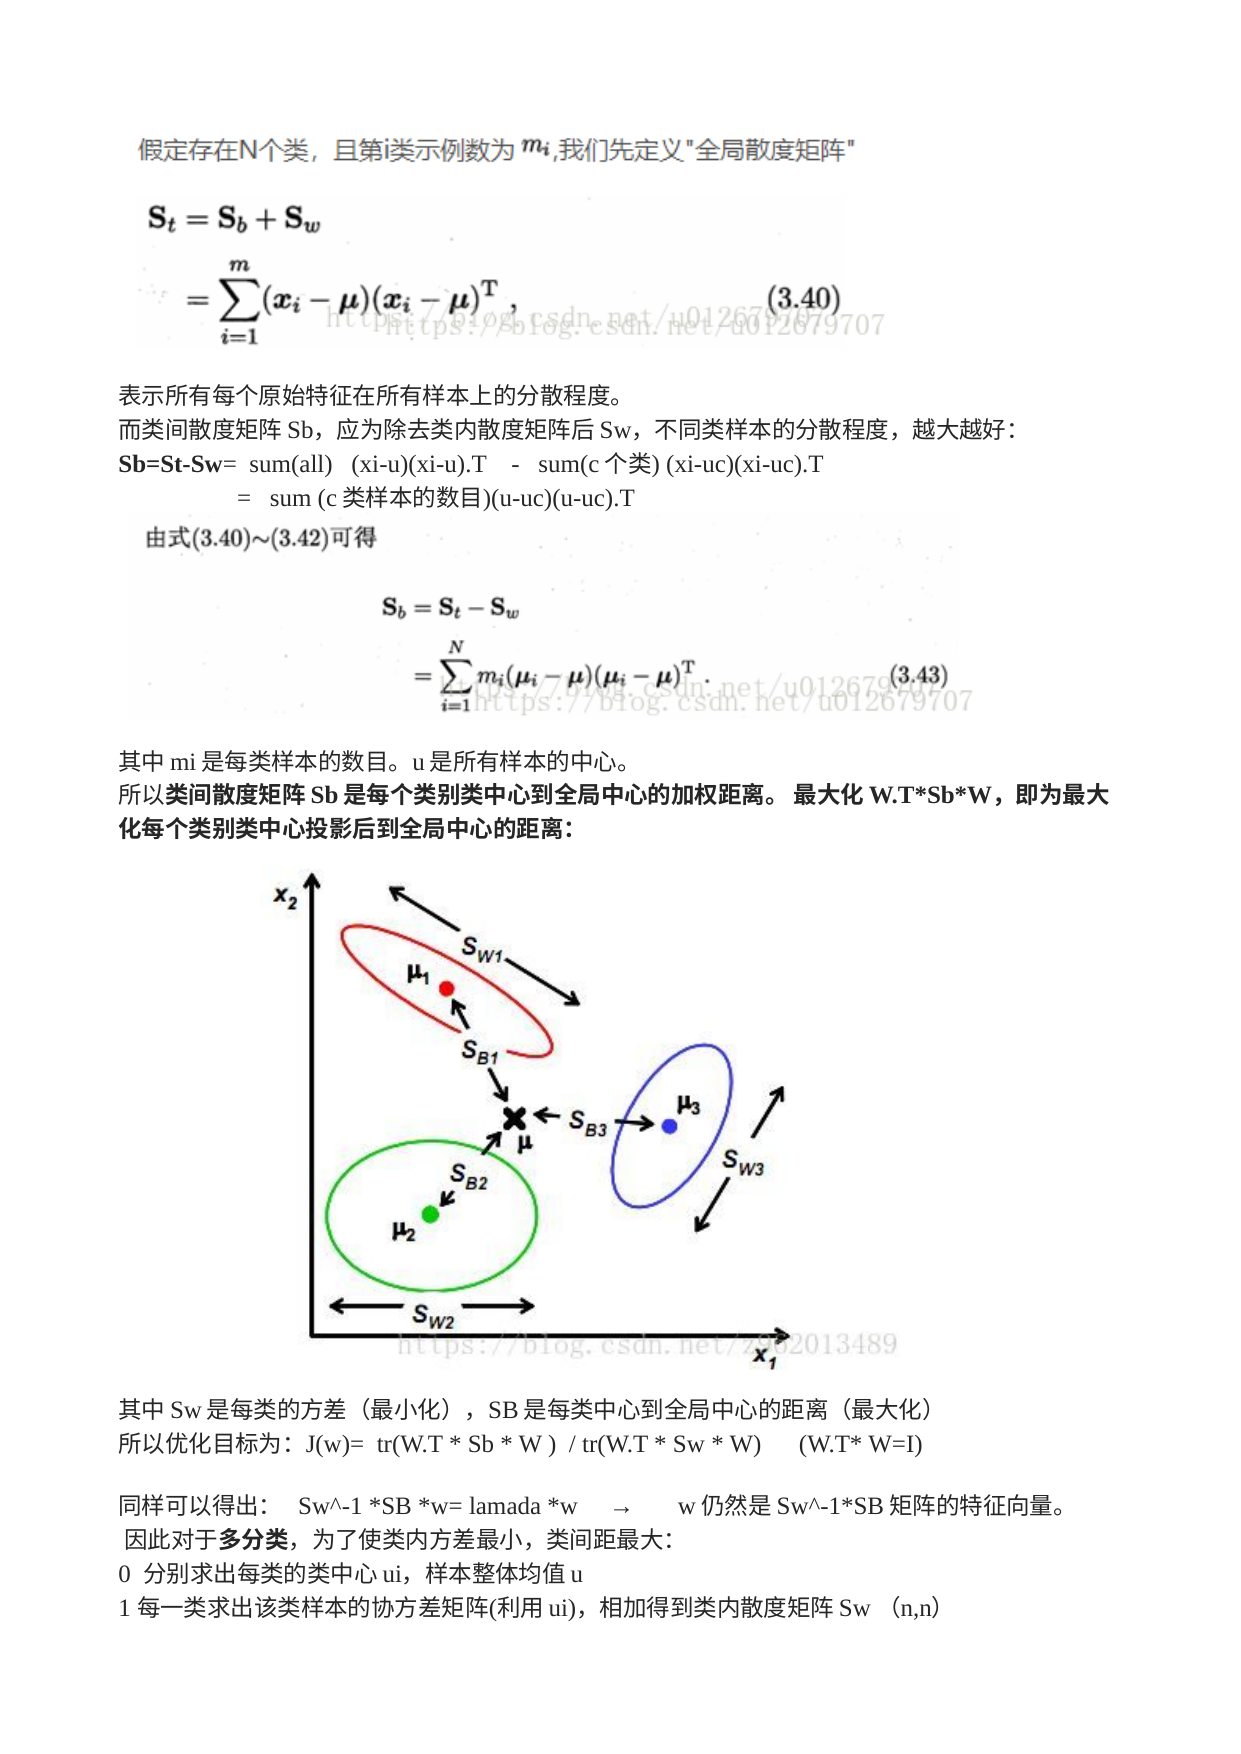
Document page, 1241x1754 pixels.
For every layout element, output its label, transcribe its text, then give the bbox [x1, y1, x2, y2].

text 表示所有每个原始特征在所有样本上的分散程度。 [118, 377, 1122, 411]
text = sum (c类样本的数目)(u-uc)(u-uc).T [118, 479, 1122, 513]
text 所以优化目标为：J(w)= tr(W.T * Sb * W ) / tr(W.T * Sw * W) (W.T* W=I) [118, 1425, 1122, 1459]
text 其中Sw是每类的方差（最小化），SB是每类中心到全局中心的距离（最大化） [118, 1391, 1122, 1425]
text 同样可以得出： Sw^-1 *SB *w= lamada *w → w仍然是 Sw^-1*SB矩阵的特征向量。 [118, 1487, 1122, 1521]
text Sb=St-Sw= sum(all) (xi-u)(xi-u).T - sum(c个类) (xi-uc)(xi-uc).T [118, 445, 1122, 479]
text 而类间散度矩阵Sb，应为除去类内散度矩阵后Sw，不同类样本的分散程度，越大越好： [118, 411, 1122, 445]
picture [132, 126, 905, 357]
text 其中mi是每类样本的数目。u是所有样本的中心。 [118, 743, 1122, 777]
text 所以类间散度矩阵Sb是每个类别类中心到全局中心的加权距离。 最大化W.T*Sb*W，即为最大化每个类别类中心投影后到全局中心的距离： [118, 777, 1122, 844]
text 1 每一类求出该类样本的协方差矩阵(利用ui)，相加得到类内散度矩阵Sw （n,n） [118, 1589, 1122, 1623]
text 因此对于多分类，为了使类内方差最小，类间距最大： [118, 1521, 1122, 1555]
picture [236, 844, 917, 1376]
text 0 分别求出每类的类中心ui，样本整体均值u [118, 1555, 1122, 1589]
picture [128, 512, 993, 733]
